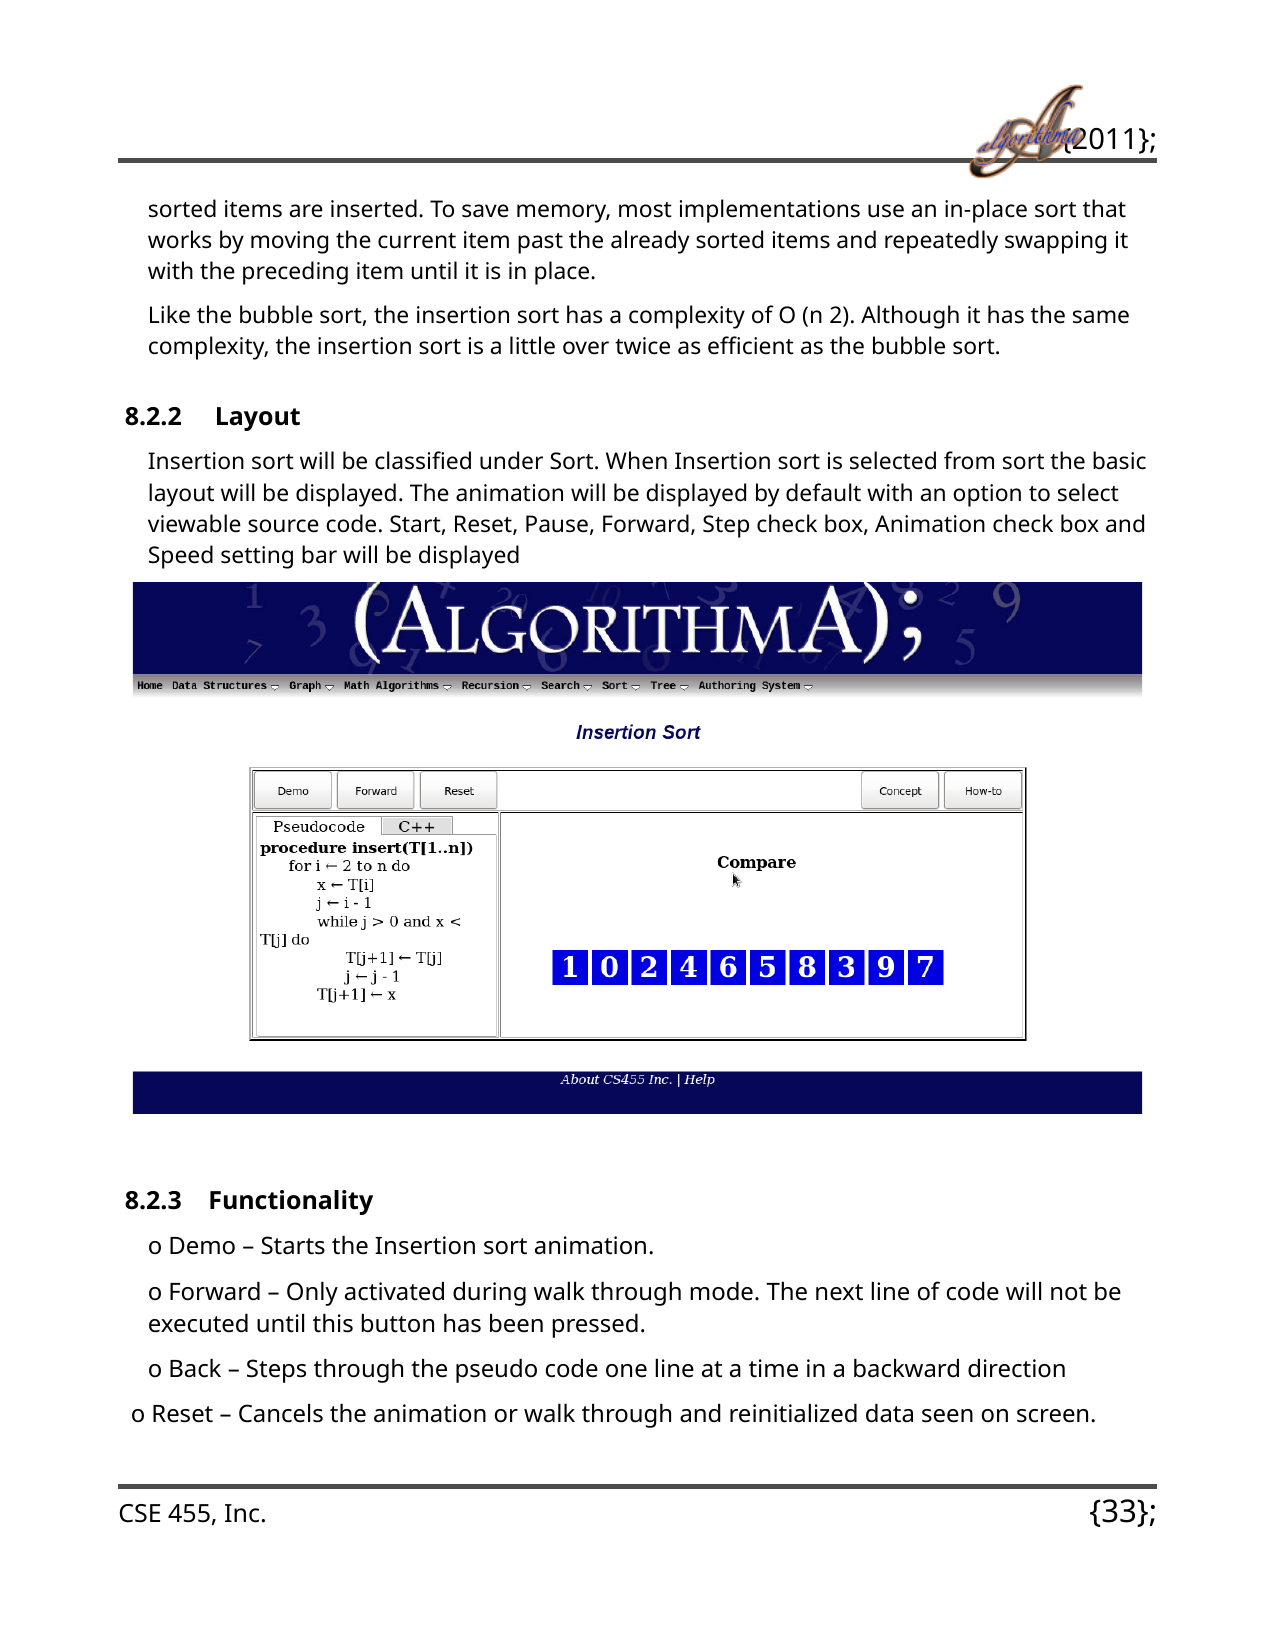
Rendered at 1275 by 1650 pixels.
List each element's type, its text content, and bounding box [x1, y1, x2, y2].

text o Reset – Cancels the animation or walk through and reinitialized data seen on screen. [118, 1397, 1157, 1430]
text o Demo – Starts the Insertion sort animation. [148, 1229, 1157, 1262]
text sorted items are inserted. To save memory, most implementations use an in‐place sort that works by moving the current item past the already sorted items and repeatedly swapping it with the preceding item until it is in place. [148, 192, 1157, 286]
text o Back – Steps through the pseudo code one line at a time in a backward direction [148, 1352, 1157, 1384]
text Insertion sort will be classified under Sort. When Insertion sort is selected from sort the basic layout will be displayed. The animation will be displayed by default with an option to select viewable source code. Start, Reset, Pause, Forward, Step check box, Animation check box and Speed setting bar will be displayed [148, 445, 1157, 570]
subtitle Layout [118, 399, 1157, 433]
text o Forward – Only activated during walk through mode. The next line of code will not be executed until this button has been pressed. [148, 1274, 1157, 1339]
subtitle Functionality [118, 1183, 1157, 1217]
picture [966, 83, 1087, 180]
picture [132, 582, 1143, 1114]
text Like the bubble sort, the insertion sort has a complexity of O (n 2). Although it has the same complexity, the insertion sort is a little over twice as efficient as the bubble sort. [148, 299, 1157, 361]
